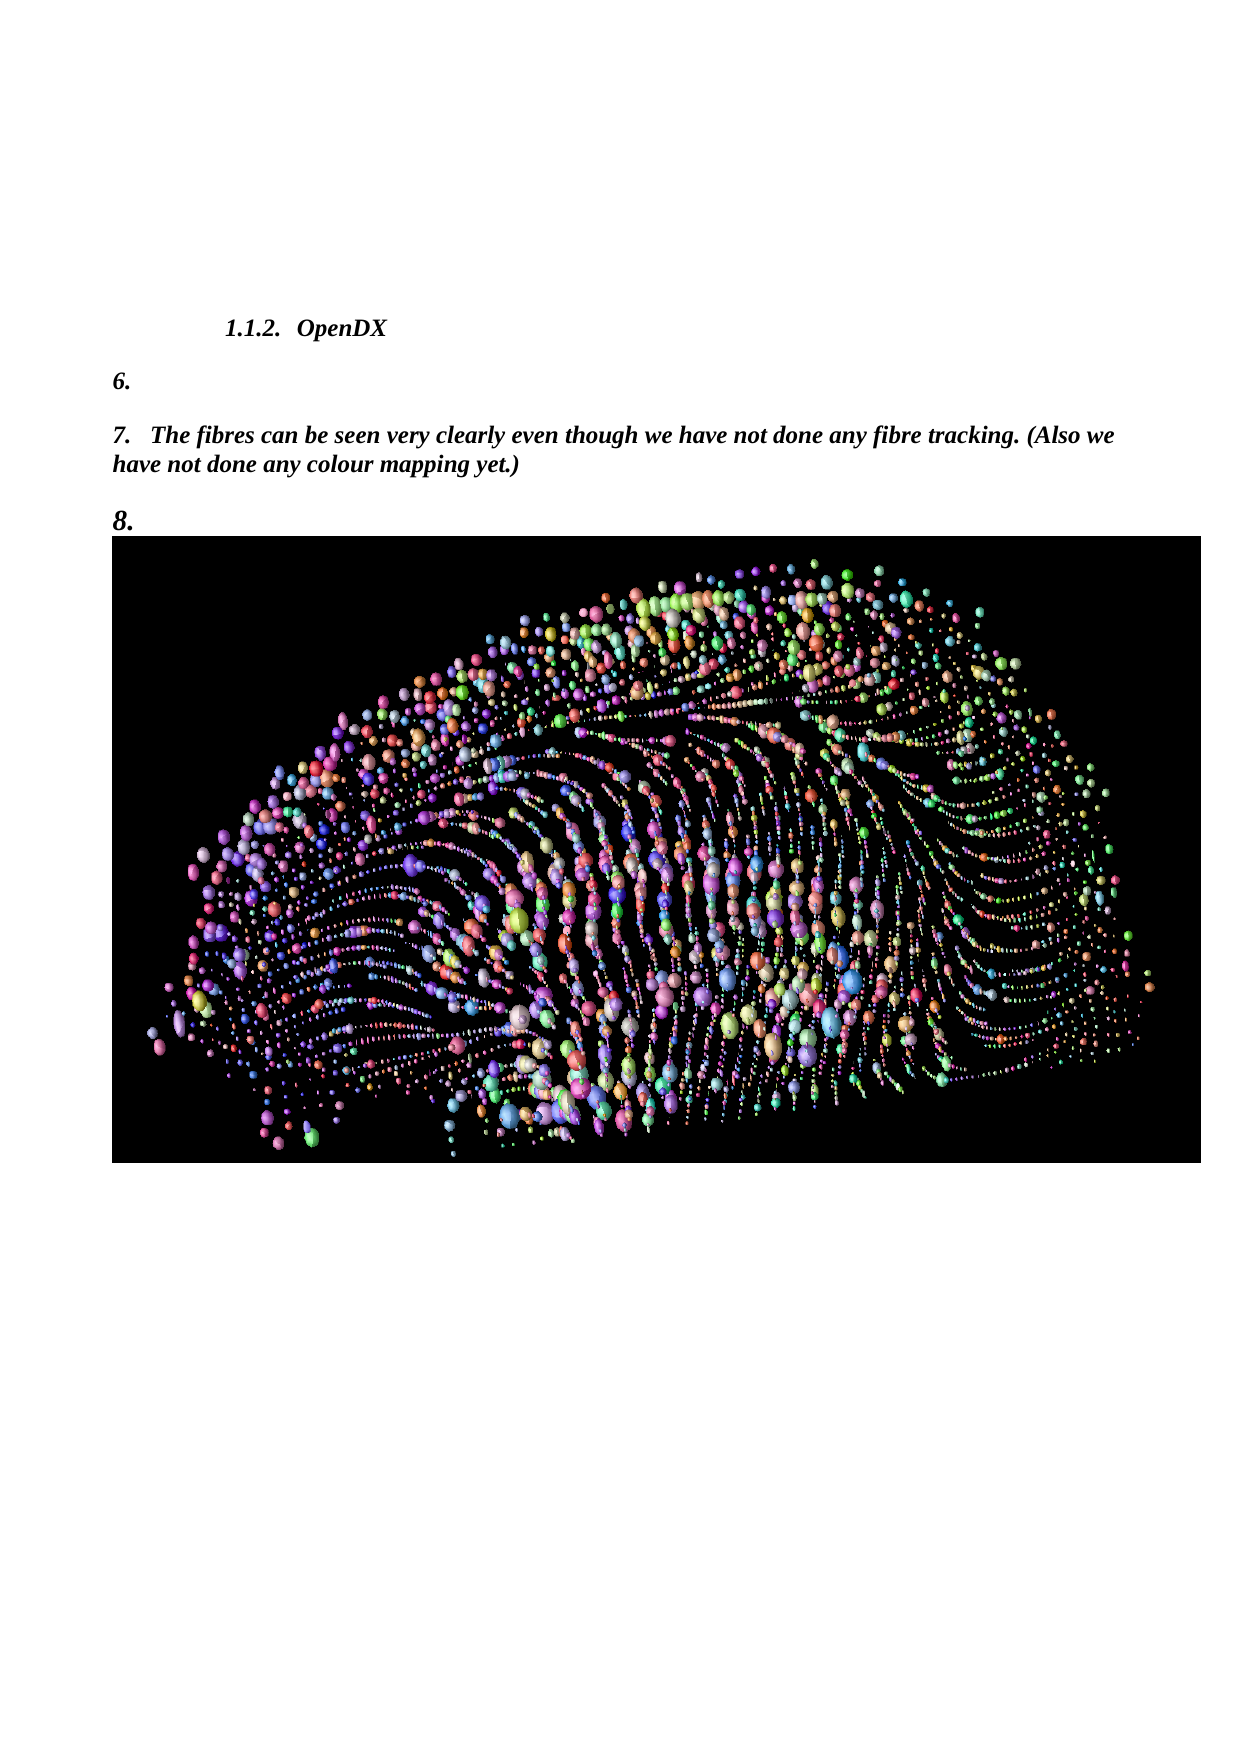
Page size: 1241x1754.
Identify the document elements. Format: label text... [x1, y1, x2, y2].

subtitle The fibres can be seen very clearly even though we have not done any fibre tracking. (Also we have not done any colour mapping yet.) [112, 420, 1165, 478]
picture [112, 536, 1201, 1163]
subtitle OpenDX [225, 313, 1165, 341]
